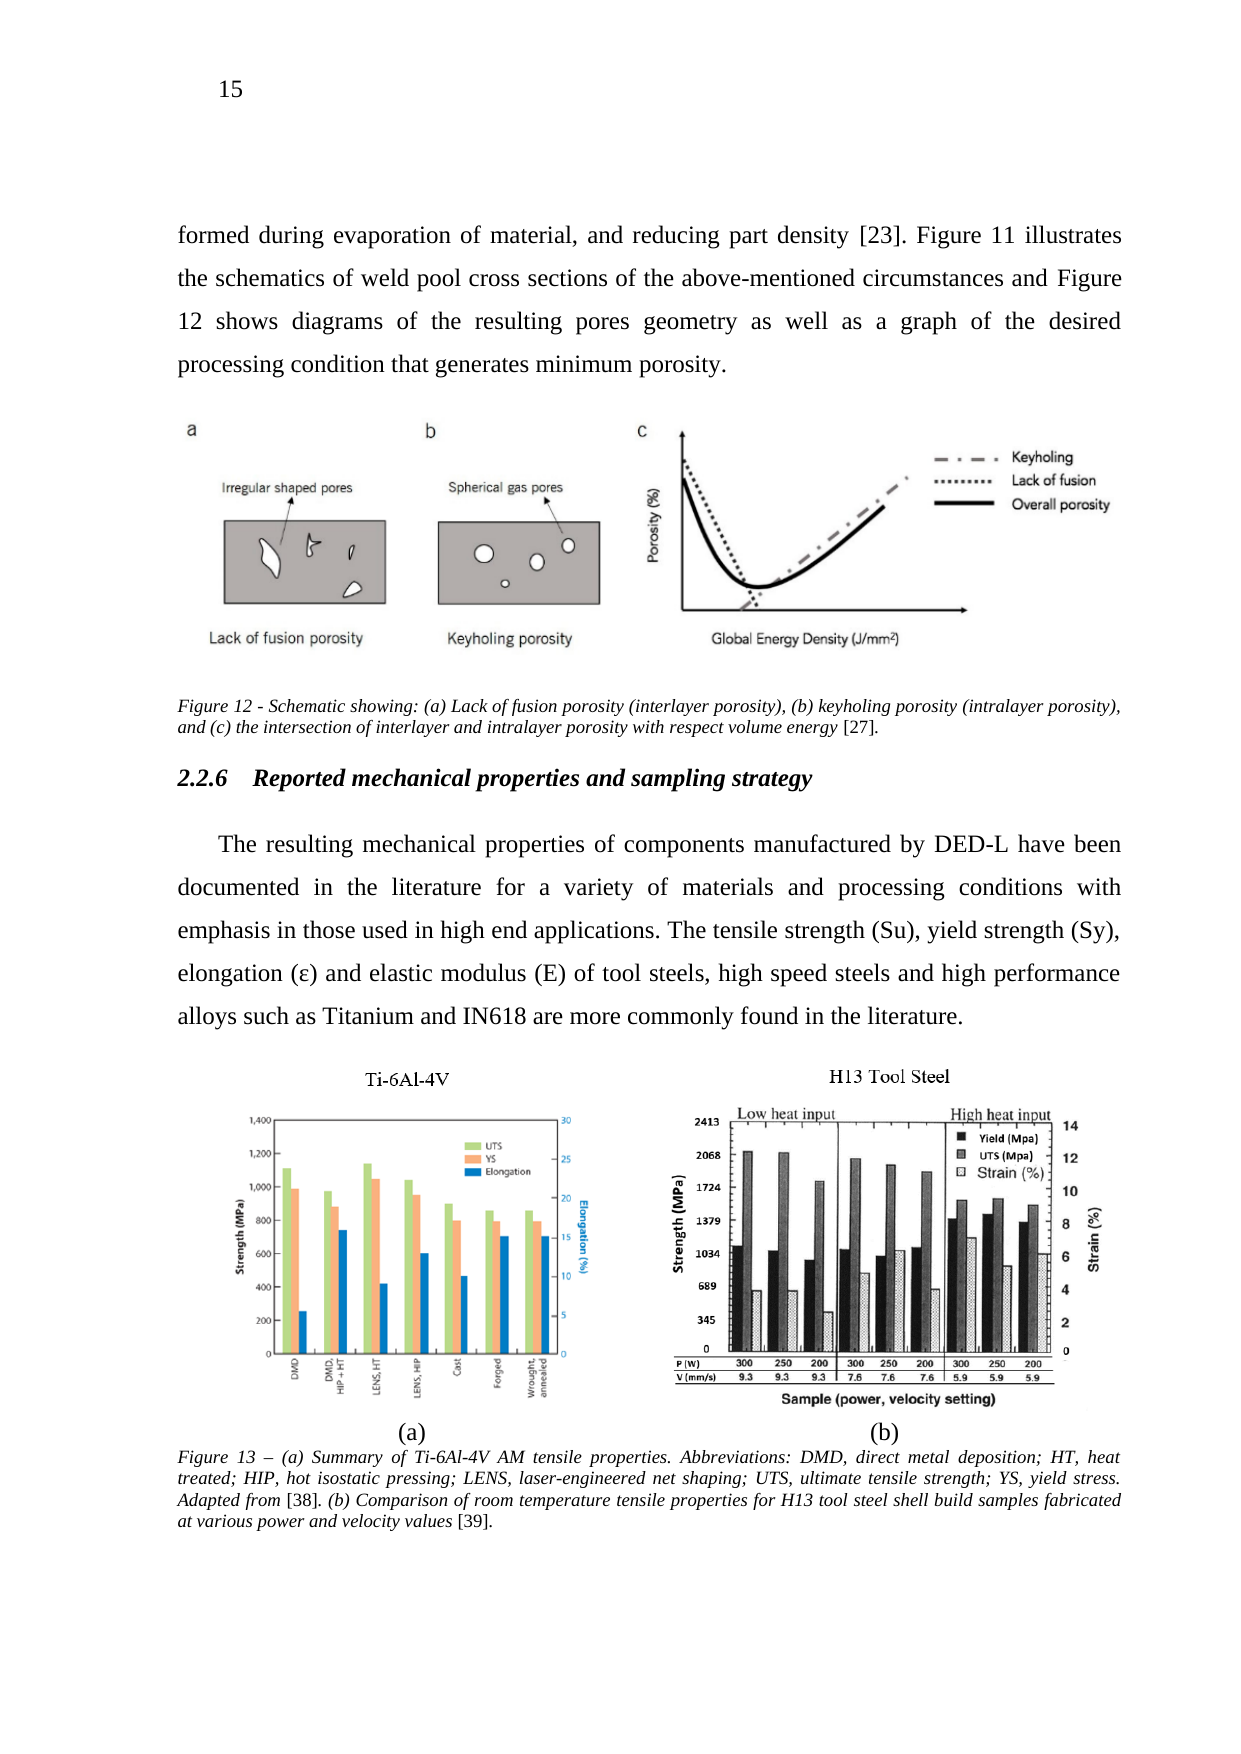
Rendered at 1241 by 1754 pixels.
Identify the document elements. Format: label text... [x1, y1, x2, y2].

picture [220, 1061, 603, 1417]
subtitle Reported mechanical properties and sampling strategy [177, 763, 1122, 791]
picture [658, 1061, 1111, 1417]
table_header [1111, 1061, 1122, 1417]
table_cell (a) [177, 1417, 646, 1446]
table_cell (b) [646, 1417, 1122, 1446]
text Figure 12 - Schematic showing: (a) Lack of fusion porosity (interlayer porosity), (b) keyholing porosity (intralayer porosity), and (c) the intersection of interlayer and intralayer porosity with respect volume energy [27]. [177, 694, 1122, 738]
picture [177, 408, 1123, 664]
text The resulting mechanical properties of components manufactured by DED-L have been documented in the literature for a variety of materials and processing conditions with emphasis in those used in high end applications. The tensile strength (Su), yield strength (Sy), elongation (ε) and elastic modulus (E) of tool steels, high speed steels and high performance alloys such as Titanium and IN618 are more commonly found in the literature. [177, 829, 1122, 1030]
text formed during evaporation of material, and reducing part density [23]. Figure 11 illustrates the schematics of weld pool cross sections of the above-mentioned circumstances and Figure 12 shows diagrams of the resulting pores geometry as well as a graph of the desired processing condition that generates minimum porosity. [177, 220, 1122, 378]
table_header [603, 1061, 646, 1417]
table_header [177, 1061, 220, 1417]
table_header [646, 1061, 658, 1417]
text Figure 13 – (a) Summary of Ti-6Al-4V AM tensile properties. Abbreviations: DMD, direct metal deposition; HT, heat treated; HIP, hot isostatic pressing; LENS, laser-engineered net shaping; UTS, ultimate tensile strength; YS, yield stress. Adapted from [38]. (b) Comparison of room temperature tensile properties for H13 tool steel shell build samples fabricated at various power and velocity values [39]. [177, 1446, 1122, 1532]
